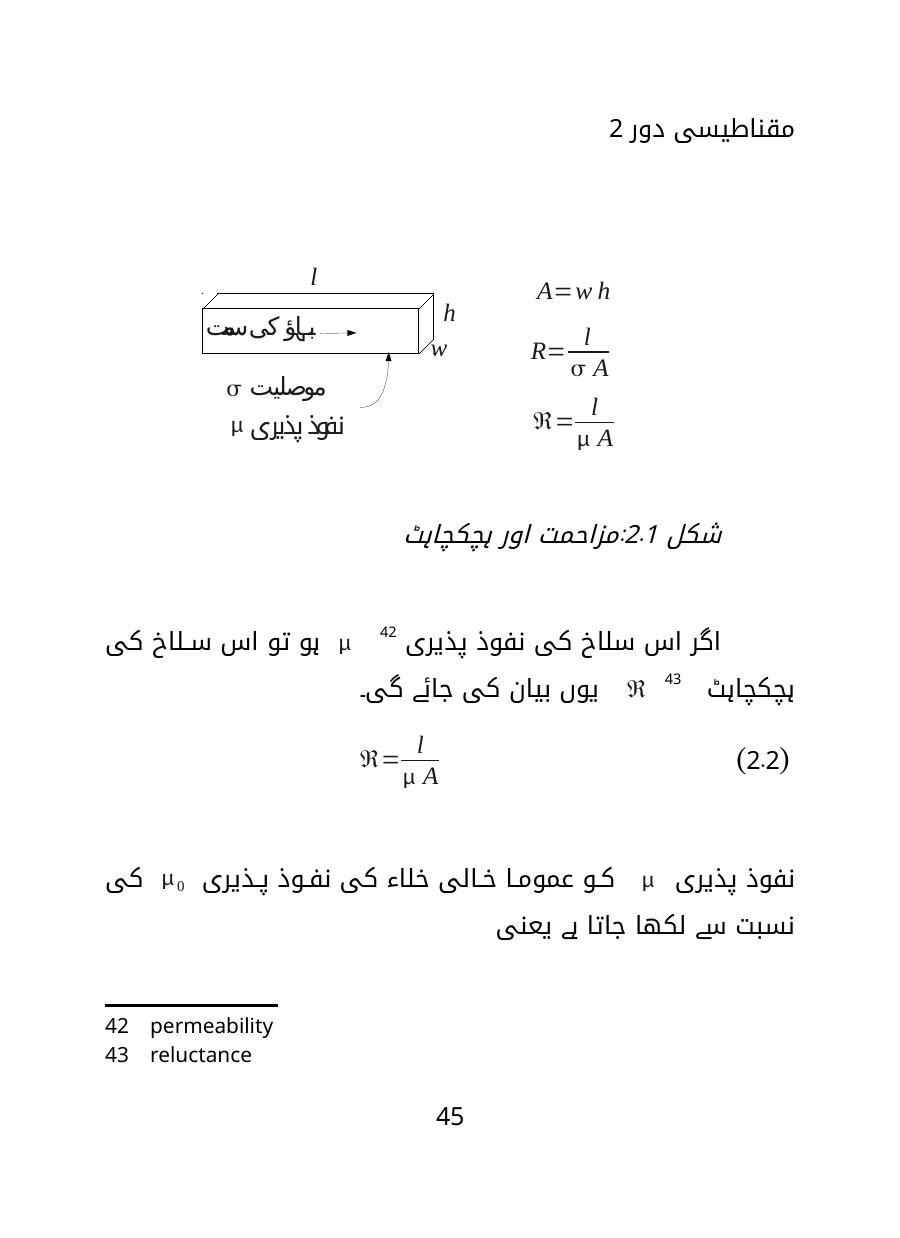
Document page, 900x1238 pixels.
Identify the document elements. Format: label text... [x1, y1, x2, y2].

table_header (2.2) [686, 726, 795, 808]
text اگر اس سلاخ کی نفوذ پذیری ہو تو اس سلاخ کی ہچکچاہٹ یوں بیان کی جائے گی۔ [105, 618, 795, 713]
text شکل 2.1:مزاحمت اور ہچکچاہٹ [179, 195, 721, 558]
text نفوذ پذیری کو عموما خالی خلاء کی نفوذ پذیریکی نسبت سے لکھا جاتا ہے یعنی [105, 855, 795, 950]
table_header [105, 726, 686, 808]
text reluctance [105, 1040, 795, 1068]
text permeability [105, 1012, 795, 1040]
